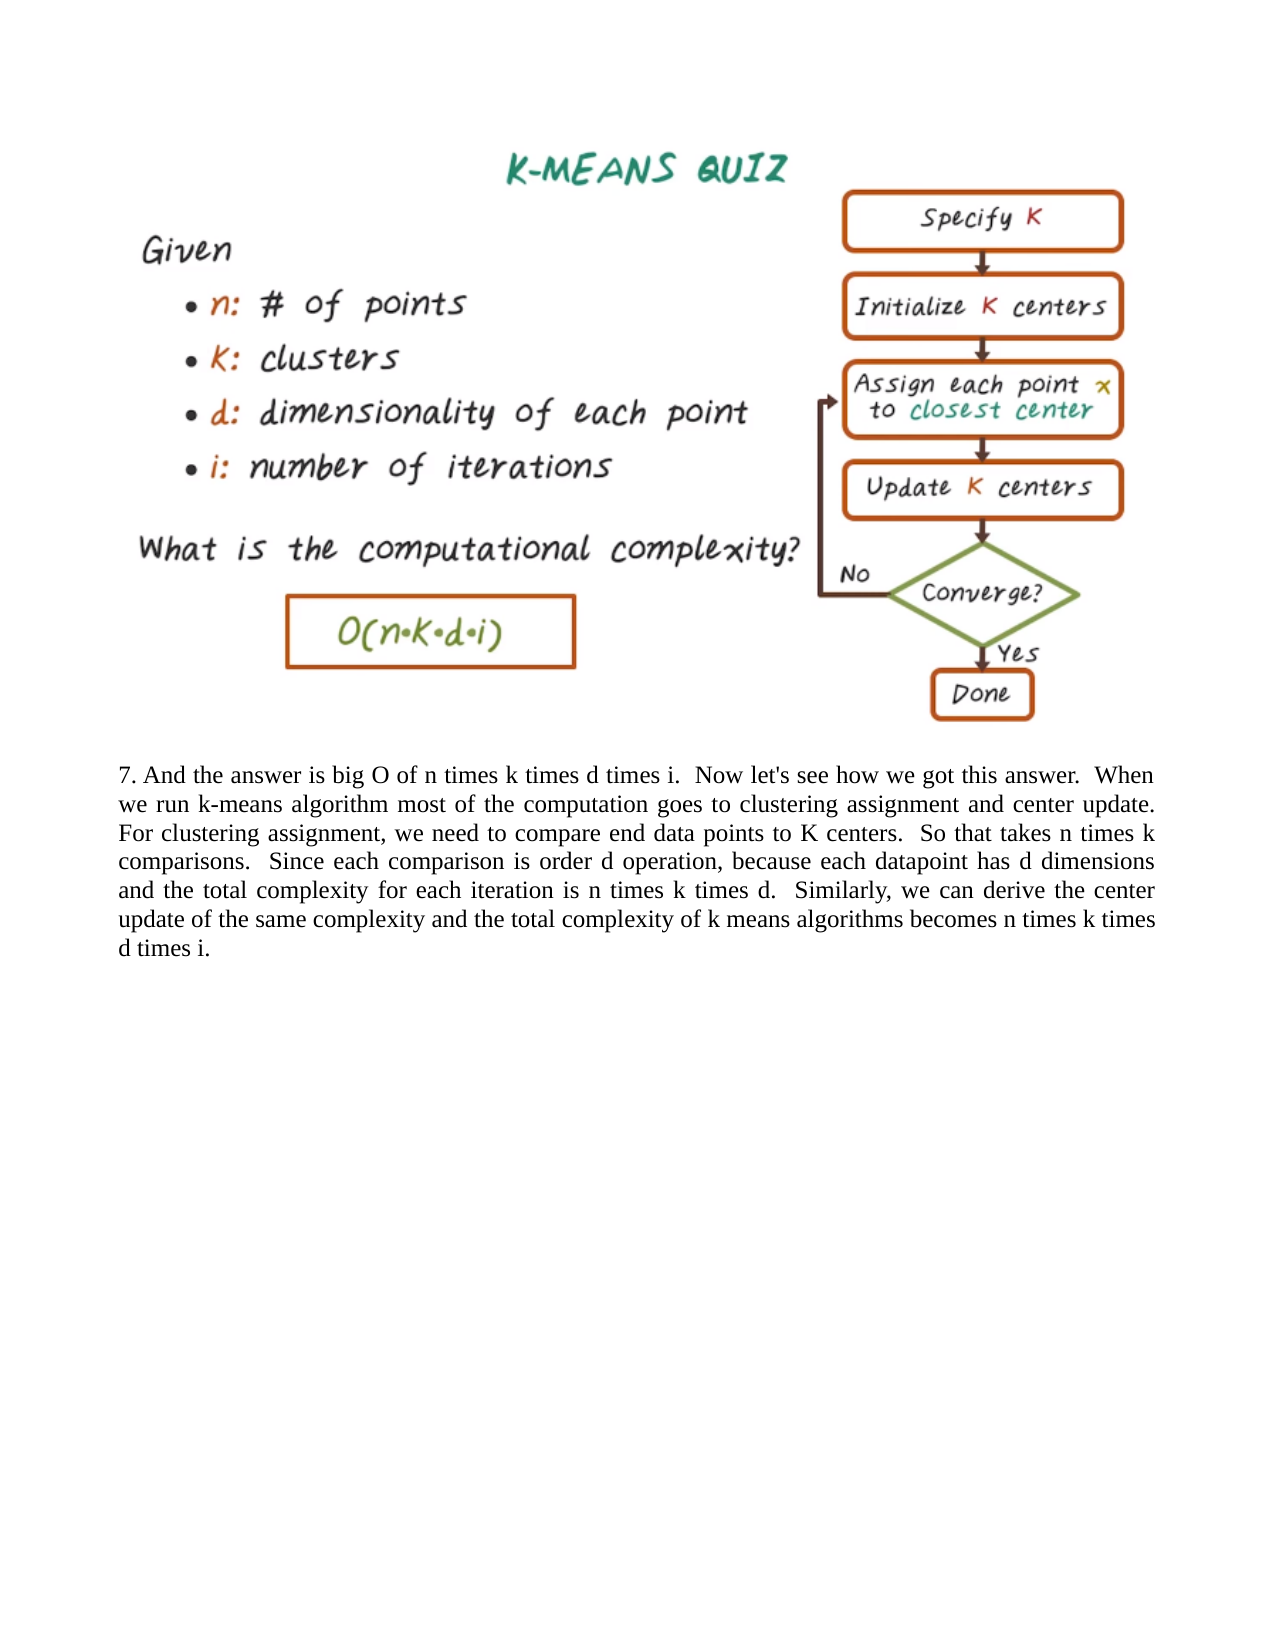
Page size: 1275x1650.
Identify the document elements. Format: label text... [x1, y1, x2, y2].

picture [118, 146, 1157, 732]
text 7. And the answer is big O of n times k times d times i. Now let's see how we got this answer. When we run k-means algorithm most of the computation goes to clustering assignment and center update. For clustering assignment, we need to compare end data points to K centers. So that takes n times k comparisons. Since each comparison is order d operation, because each datapoint has d dimensions and the total complexity for each iteration is n times k times d. Similarly, we can derive the center update of the same complexity and the total complexity of k means algorithms becomes n times k times d times i. [118, 760, 1157, 961]
